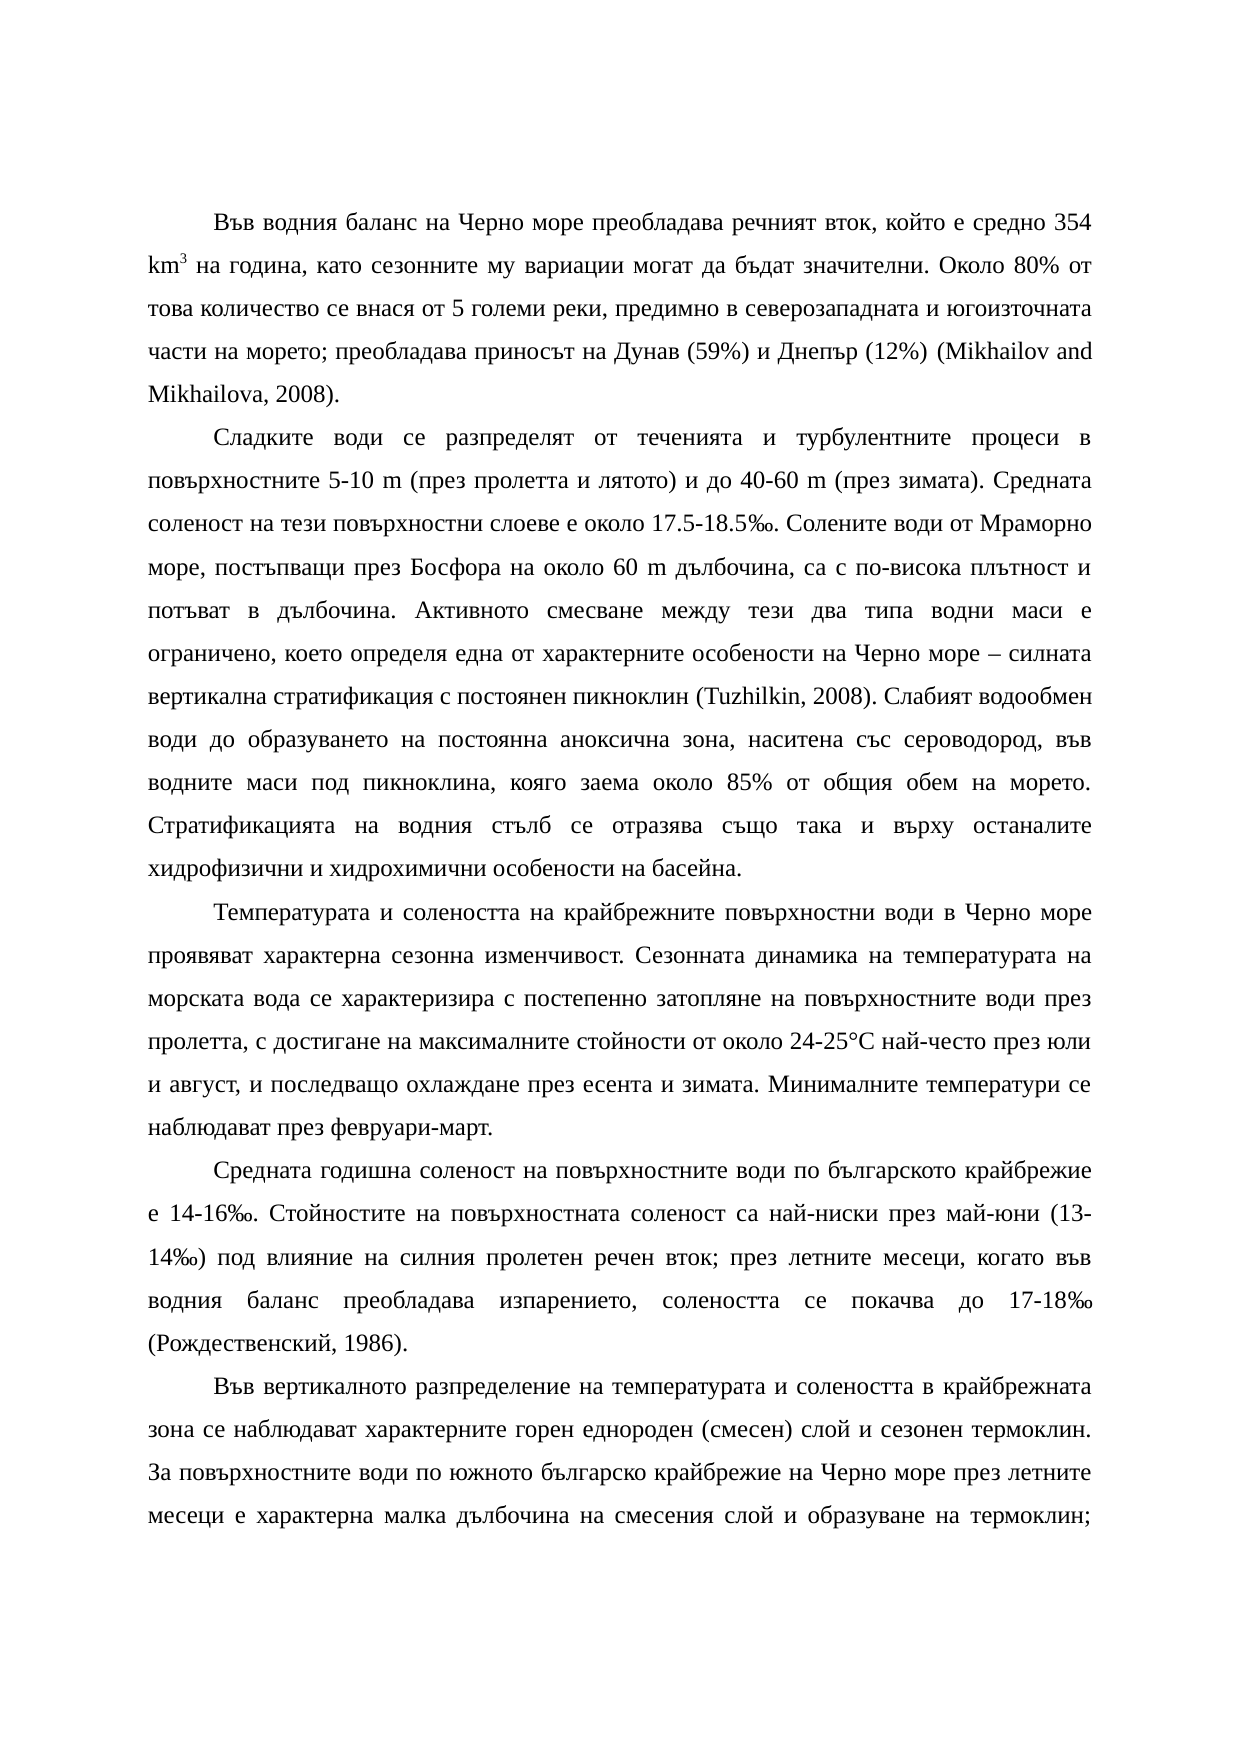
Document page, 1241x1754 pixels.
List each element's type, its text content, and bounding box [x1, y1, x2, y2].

text Температурата и солеността на крайбрежните повърхностни води в Черно море проявяват характерна сезонна изменчивост. Сезонната динамика на температурата на морската вода се характеризира с постепенно затопляне на повърхностните води през пролетта, с достигане на максималните стойности от около 24-25°С най-често през юли и август, и последващо охлаждане през есента и зимата. Минималните температури се наблюдават през февруари-март. [148, 897, 1093, 1141]
text Сладките води се разпределят от теченията и турбулентните процеси в повърхностните 5-10 m (през пролетта и лятото) и до 40-60 m (през зимата). Средната соленост на тези повърхностни слоеве е около 17.5-18.5‰. Солените води от Мраморно море, постъпващи през Босфора на около 60 m дълбочина, са с по-висока плътност и потъват в дълбочина. Активното смесване между тези два типа водни маси е ограничено, което определя една от характерните особености на Черно море – силната вертикална стратификация с постоянен пикноклин (Tuzhilkin, 2008). Слабият водообмен води до образуването на постоянна аноксична зона, наситена със сероводород, във водните маси под пикноклина, кояго заема около 85% от общия обем на морето. Стратификацията на водния стълб се отразява също така и върху останалите хидрофизични и хидрохимични особености на басейна. [148, 422, 1093, 882]
text Средната годишна соленост на повърхностните води по българското крайбрежие е 14-16‰. Стойностите на повърхностната соленост са най-ниски през май-юни (13-14‰) под влияние на силния пролетен речен вток; през летните месеци, когато във водния баланс преобладава изпарението, солеността се покачва до 17-18‰ (Рождественский, 1986). [148, 1155, 1093, 1357]
text Във водния баланс на Черно море преобладава речният вток, който е средно 354 km3 на година, като сезонните му вариации могат да бъдат значителни. Около 80% от това количество се внася от 5 големи реки, предимно в северозападната и югоизточната части на морето; преобладава приносът на Дунав (59%) и Днепър (12%) (Mikhailov and Mikhailova, 2008). [148, 207, 1093, 408]
text Във вертикалното разпределение на температурата и солеността в крайбрежната зона се наблюдават характерните горен еднороден (смесен) слой и сезонен термоклин. За повърхностните води по южното българско крайбрежие на Черно море през летните месеци е характерна малка дълбочина на смесения слой и образуване на термоклин; [148, 1371, 1093, 1529]
